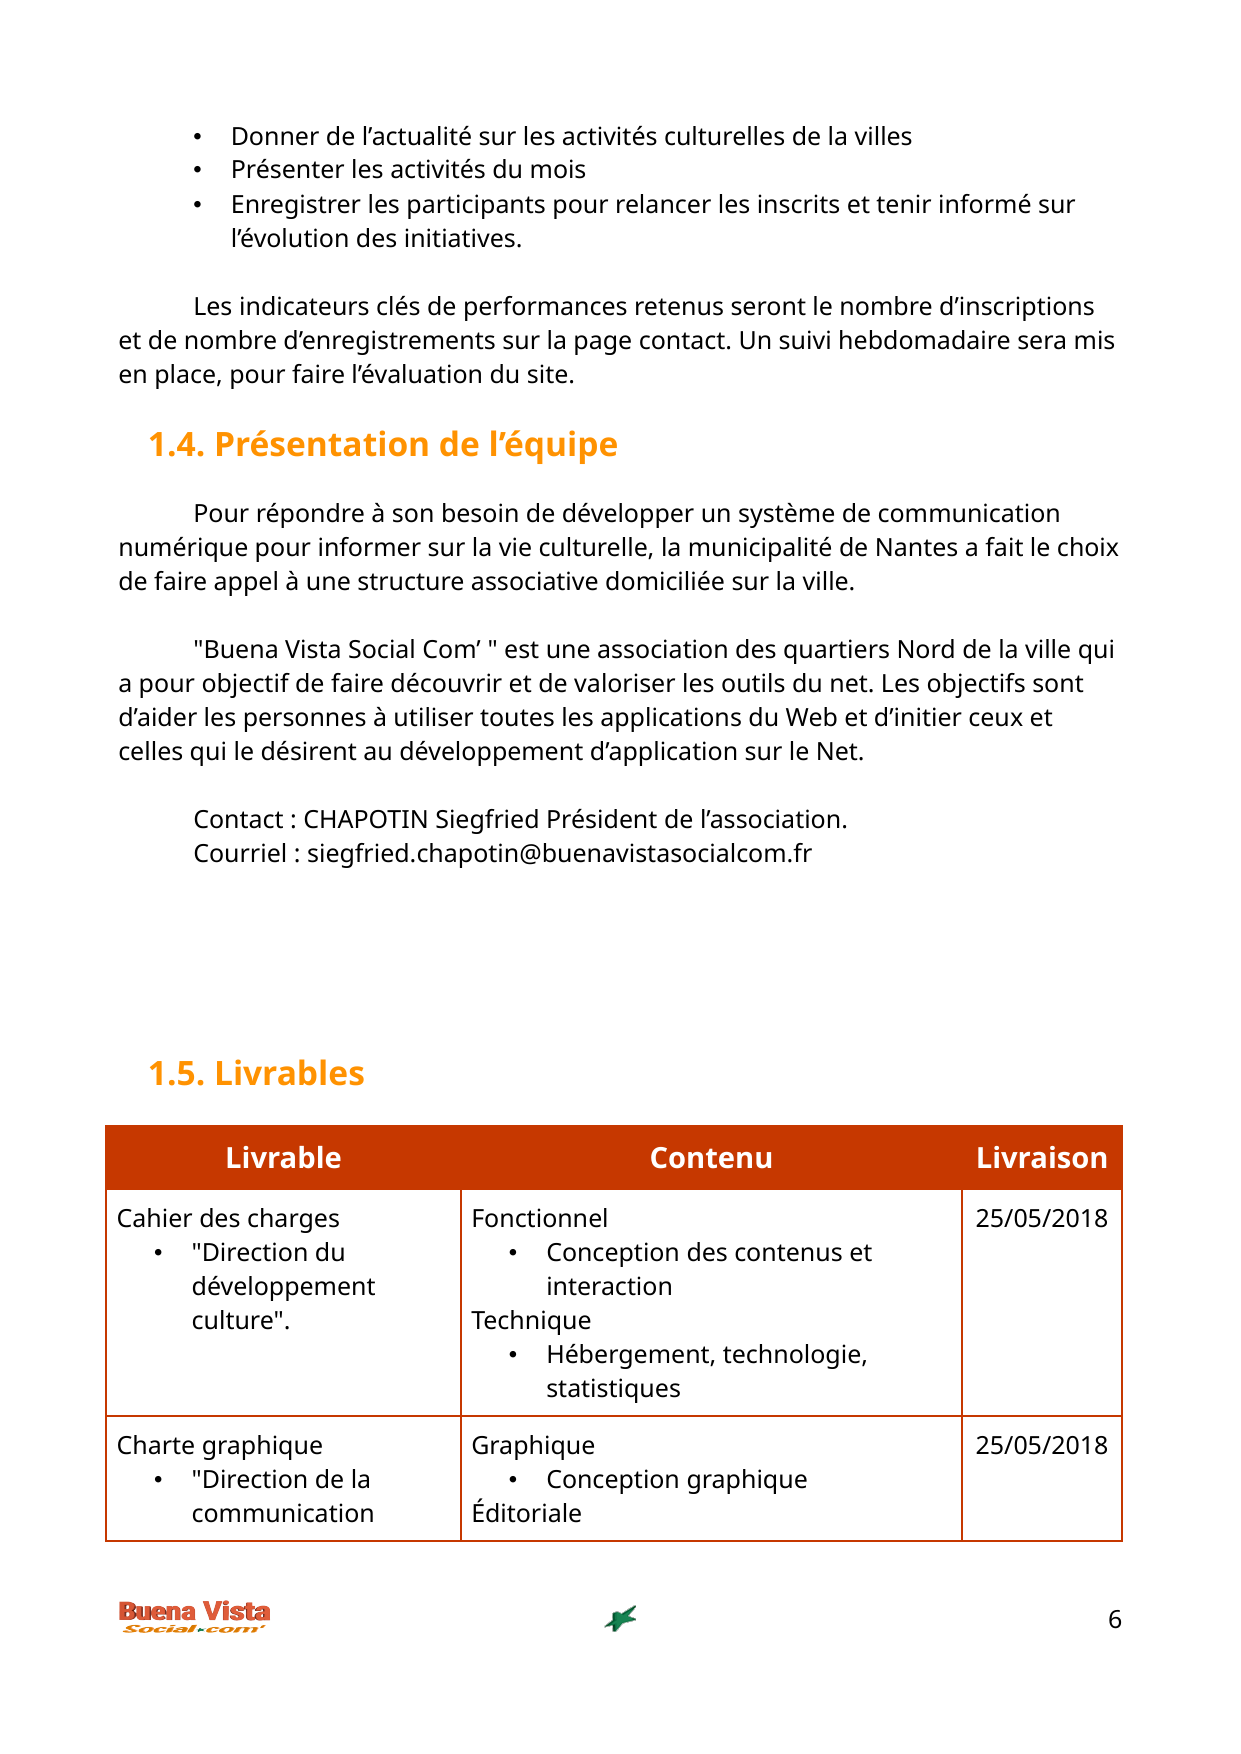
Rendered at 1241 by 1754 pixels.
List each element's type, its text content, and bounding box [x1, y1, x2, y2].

list Les indicateurs clés de performances retenus seront le nombre d’inscriptions et de nombre d’enregistrements sur la page contact. Un suivi hebdomadaire sera mis en place, pour faire l’évaluation du site. [118, 288, 1122, 391]
picture [118, 1600, 271, 1637]
table_header Livraison [963, 1127, 1121, 1188]
picture [604, 1603, 636, 1636]
table_header Livrable [107, 1127, 460, 1188]
table_cell 25/05/2018 [963, 1190, 1121, 1415]
subtitle 1.5. Livrables [148, 1050, 1122, 1096]
list Présenter les activités du mois [193, 152, 1122, 186]
text "Buena Vista Social Com’ " est une association des quartiers Nord de la ville qui a pour objectif de faire découvrir et de valoriser les outils du net. Les objectifs sont d’aider les personnes à utiliser toutes les applications du Web et d’initier ceux et celles qui le désirent au développement d’application sur le Net. [118, 632, 1122, 768]
subtitle 1.4. Présentation de l’équipe [148, 420, 1122, 466]
table_cell Graphique Conception graphique Éditoriale Langue(s), style, sémantique [462, 1417, 961, 1540]
table_cell 25/05/2018 [963, 1417, 1121, 1540]
text Courriel : siegfried.chapotin@buenavistasocialcom.fr [118, 836, 1122, 870]
table_cell Cahier des charges "Direction du développement culture". [107, 1190, 460, 1415]
table_cell Charte graphique "Direction de la communication externe" "Direction du développement culture" [107, 1417, 460, 1540]
list Donner de l’actualité sur les activités culturelles de la villes [193, 118, 1122, 152]
table_header Contenu [462, 1127, 961, 1188]
table_cell Fonctionnel Conception des contenus et interaction Technique Hébergement, technologie, statistiques [462, 1190, 961, 1415]
text Contact : CHAPOTIN Siegfried Président de l’association. [118, 802, 1122, 836]
list Enregistrer les participants pour relancer les inscrits et tenir informé sur l’évolution des initiatives. [193, 186, 1122, 254]
text Pour répondre à son besoin de développer un système de communication numérique pour informer sur la vie culturelle, la municipalité de Nantes a fait le choix de faire appel à une structure associative domiciliée sur la ville. [118, 495, 1122, 597]
